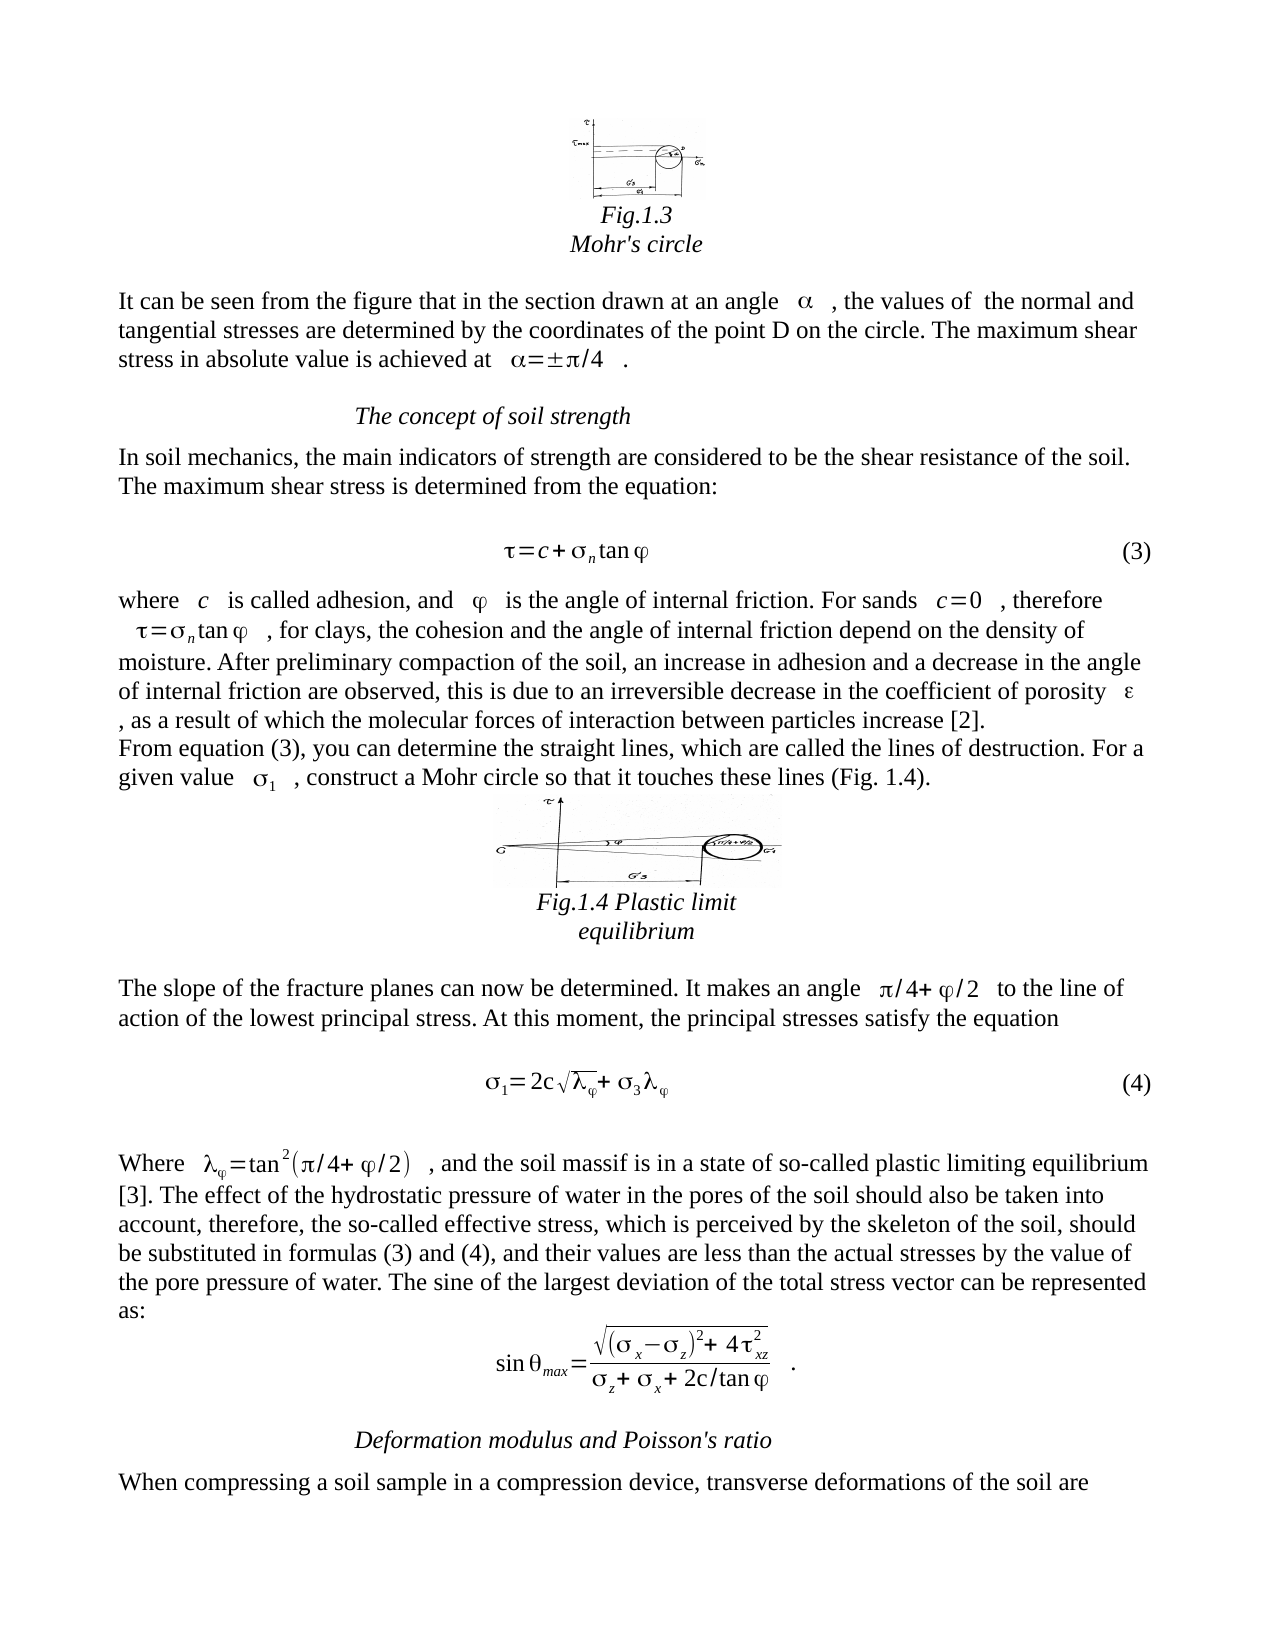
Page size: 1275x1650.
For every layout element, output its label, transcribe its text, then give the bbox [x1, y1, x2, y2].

text Fig.1.4 Plastic limit equilibrium [493, 888, 782, 945]
text When compressing a soil sample in a compression device, transverse deformations of the soil are [118, 1467, 1157, 1496]
text The slope of the fracture planes can now be determined. It makes an angleto the line of action of the lowest principal stress. At this moment, the principal stresses satisfy the equation [118, 973, 1157, 1032]
text . [118, 1324, 1157, 1397]
picture [493, 794, 782, 888]
text From equation (3), you can determine the straight lines, which are called the lines of destruction. For a given value, construct a Mohr circle so that it touches these lines (Fig. 1.4). [118, 733, 1157, 795]
picture [569, 118, 706, 200]
text It can be seen from the figure that in the section drawn at an angle, the values ​​of the normal and tangential stresses are determined by the coordinates of the point D on the circle. The maximum shear stress in absolute value is achieved at. [118, 286, 1157, 372]
table_header [118, 1061, 1041, 1117]
table_header (3) [1041, 529, 1157, 585]
text whereis called adhesion, andis the angle of internal friction. For sands, therefore, for clays, the cohesion and the angle of internal friction depend on the density of moisture. After preliminary compaction of the soil, an increase in adhesion and a decrease in the angle of internal friction are observed, this is due to an irreversible decrease in the coefficient of porosity, as a result of which the molecular forces of interaction between particles increase [2]. [118, 585, 1157, 733]
text Deformation modulus and Poisson's ratio [354, 1426, 1157, 1454]
text Fig.1.3 Mohr's circle [569, 200, 706, 257]
text The concept of soil strength [354, 401, 1157, 430]
table_header [118, 529, 1041, 585]
table_header (4) [1041, 1061, 1157, 1117]
text In soil mechanics, the main indicators of strength are considered to be the shear resistance of the soil. The maximum shear stress is determined from the equation: [118, 442, 1157, 500]
text Where, and the soil massif is in a state of so-called plastic limiting equilibrium [3]. The effect of the hydrostatic pressure of water in the pores of the soil should also be taken into account, therefore, the so-called effective stress, which is perceived by the skeleton of the soil, should be substituted in formulas (3) and (4), and their values ​​are less than the actual stresses by the value of the pore pressure of water. The sine of the largest deviation of the total stress vector can be represented as: [118, 1146, 1157, 1324]
